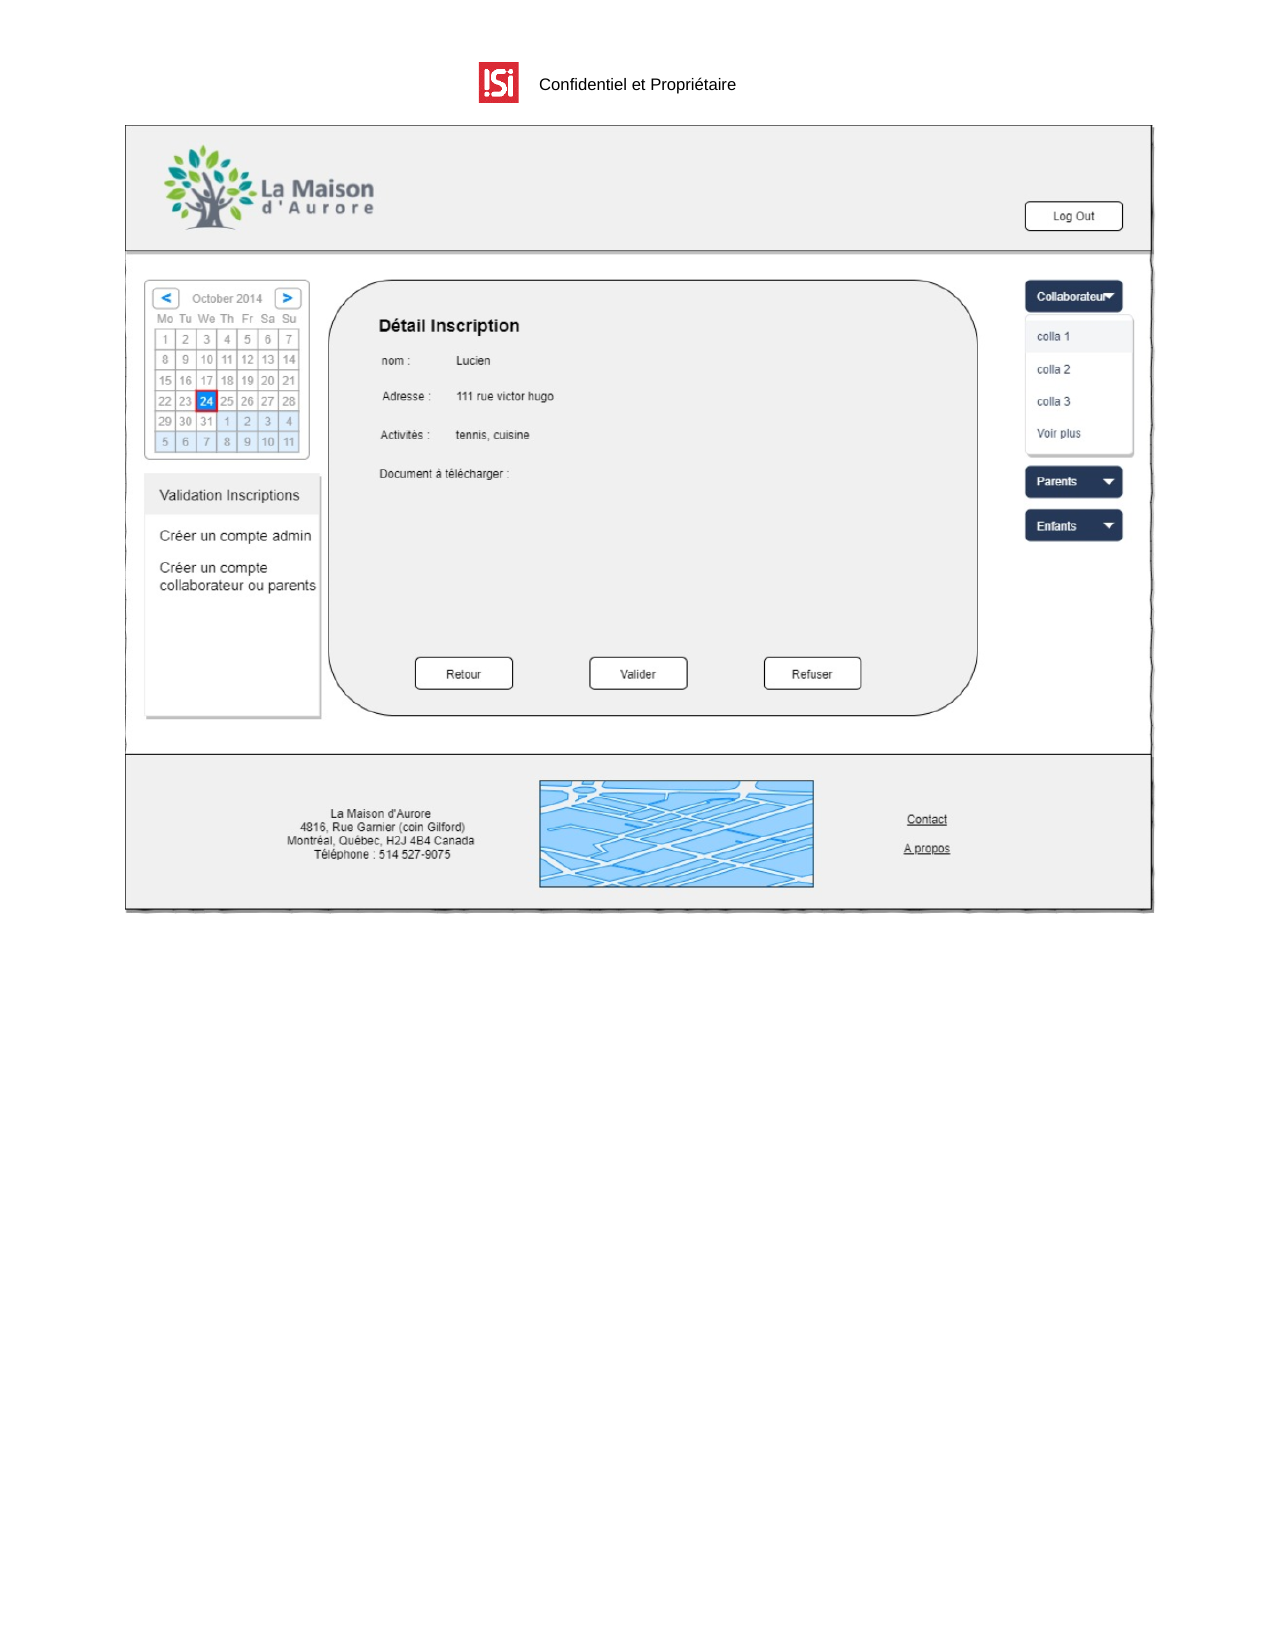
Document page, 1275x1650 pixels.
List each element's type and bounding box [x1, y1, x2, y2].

picture [478, 62, 519, 103]
picture [118, 118, 1157, 922]
